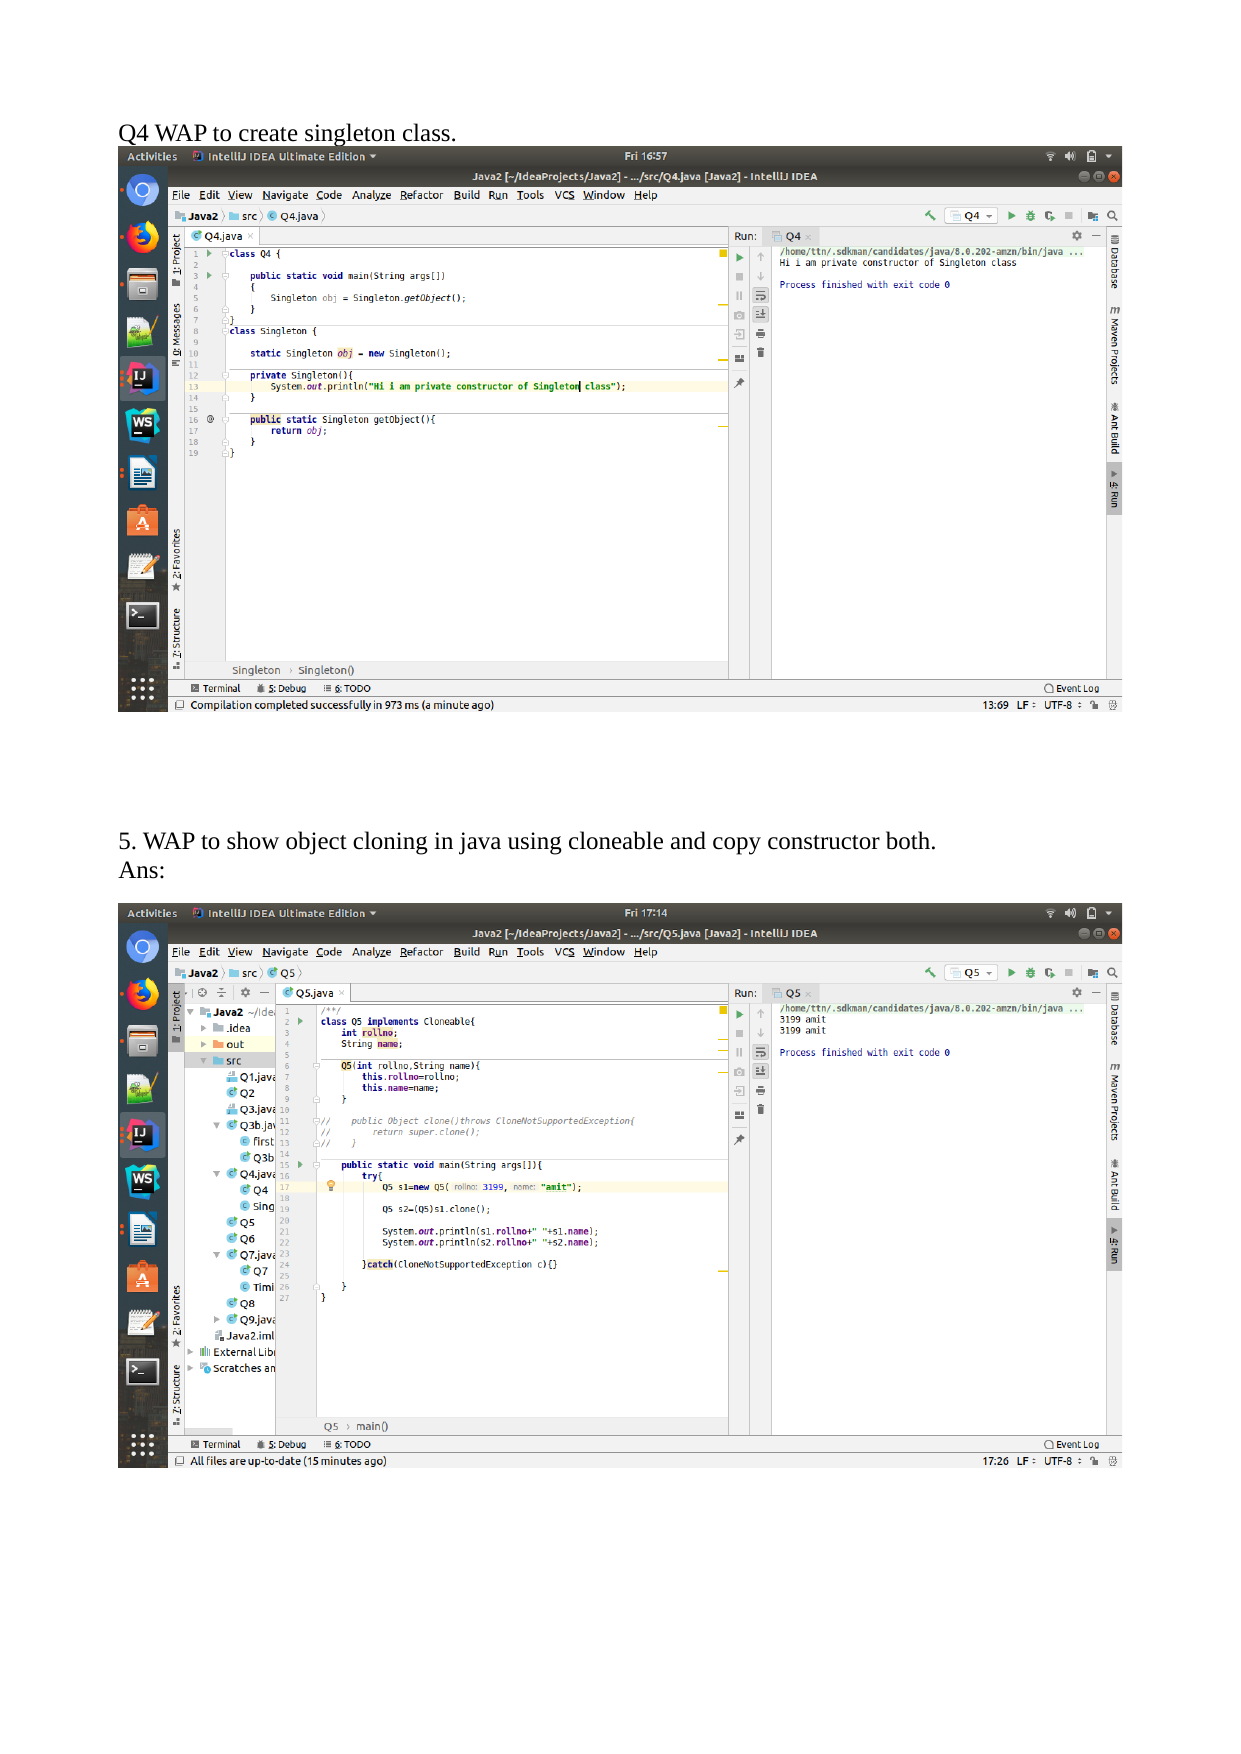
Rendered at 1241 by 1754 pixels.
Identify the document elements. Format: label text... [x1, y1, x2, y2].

picture [118, 903, 1123, 1468]
text Q4 WAP to create singleton class. [118, 118, 1122, 146]
text 5. WAP to show object cloning in java using cloneable and copy constructor both. [118, 826, 1122, 855]
picture [118, 146, 1123, 712]
text Ans: [118, 855, 1122, 884]
